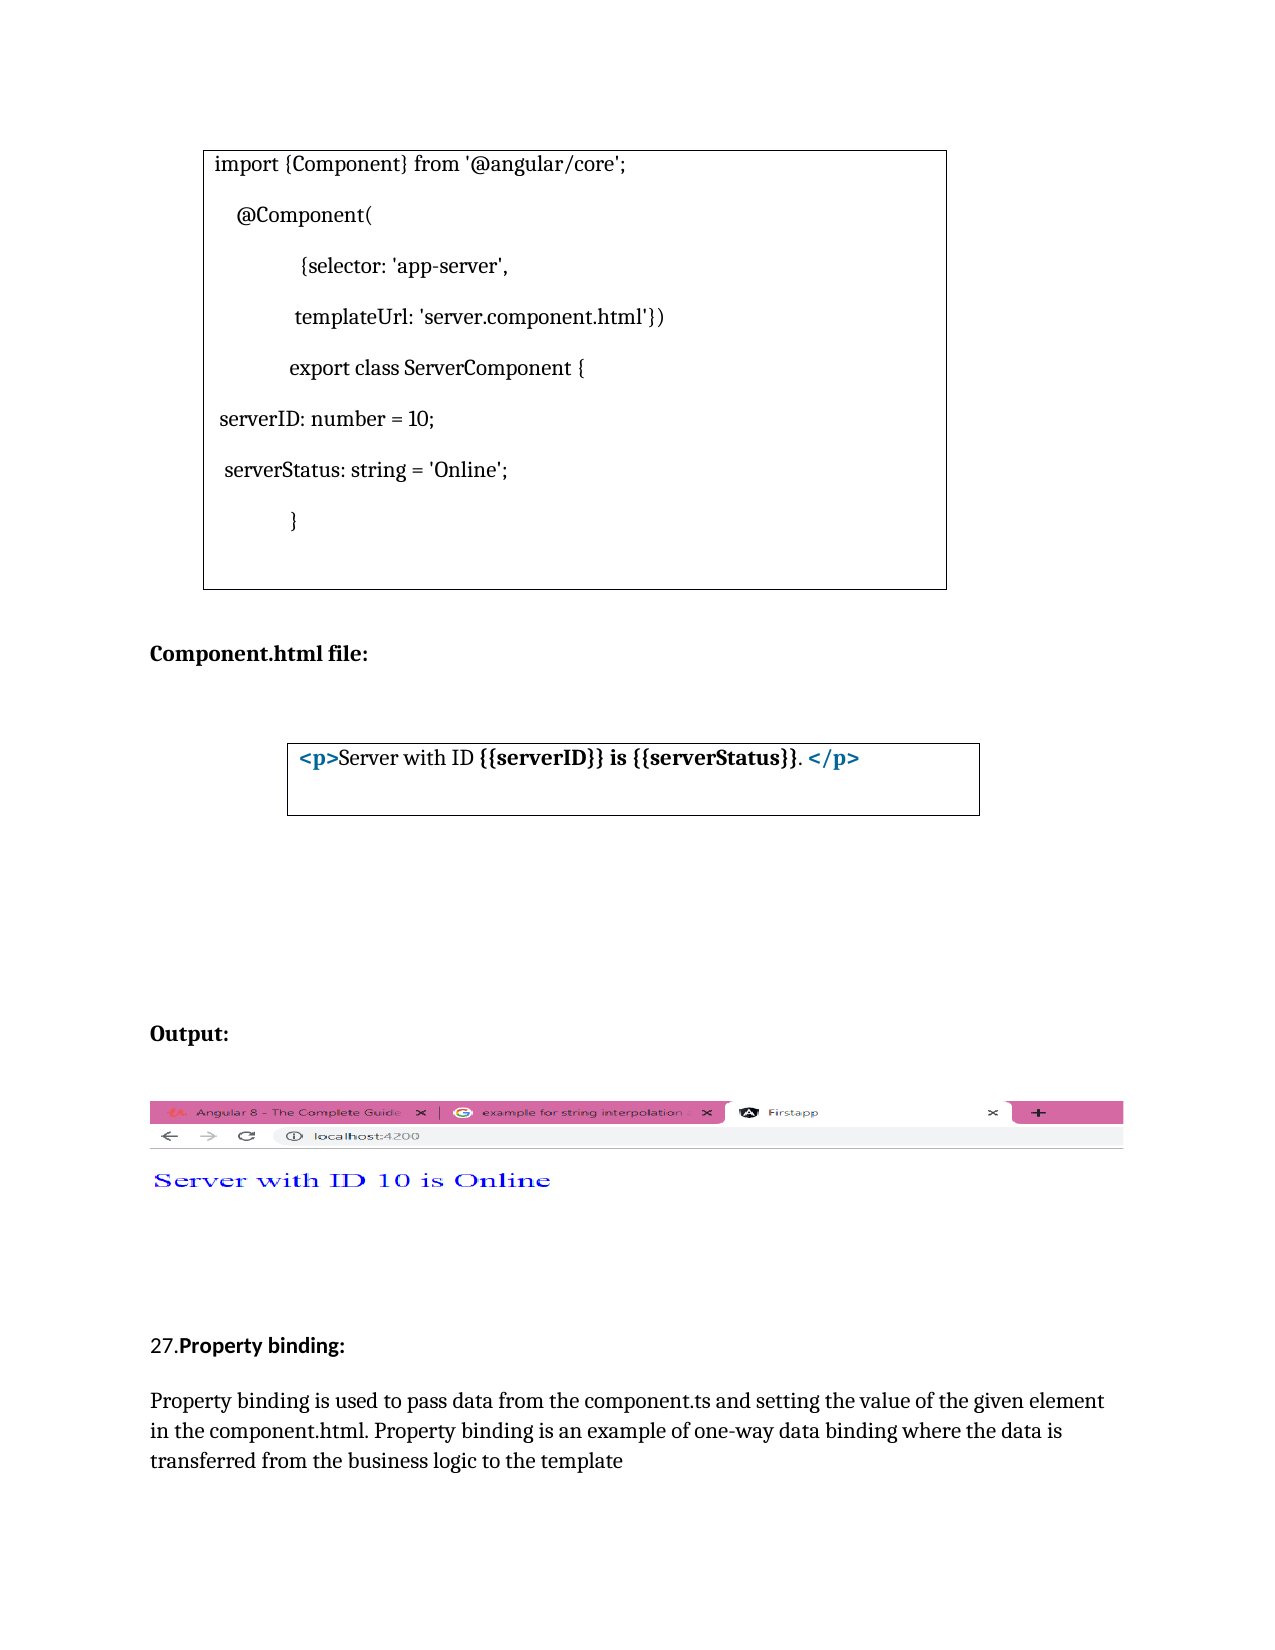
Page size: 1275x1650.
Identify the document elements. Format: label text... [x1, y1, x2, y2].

subtitle Output: [150, 1020, 1125, 1047]
text Property binding is used to pass data from the component.ts and setting the value of the given element in the component.html. Property binding is an example of one-way data binding where the data is transferred from the business logic to the template [150, 1388, 1125, 1474]
table_header import {Component} from '@angular/core'; @Component( {selector: 'app-server', templateUrl: 'server.component.html'}) export class ServerComponent { serverID: number = 10; serverStatus: string = 'Online'; } [204, 151, 946, 589]
picture [150, 1101, 1124, 1307]
table_header <p>Server with ID {{serverID}} is {{serverStatus}}. </p> [288, 744, 979, 815]
subtitle Component.html file: [150, 641, 1125, 667]
text 27.Property binding: [150, 1332, 1125, 1359]
